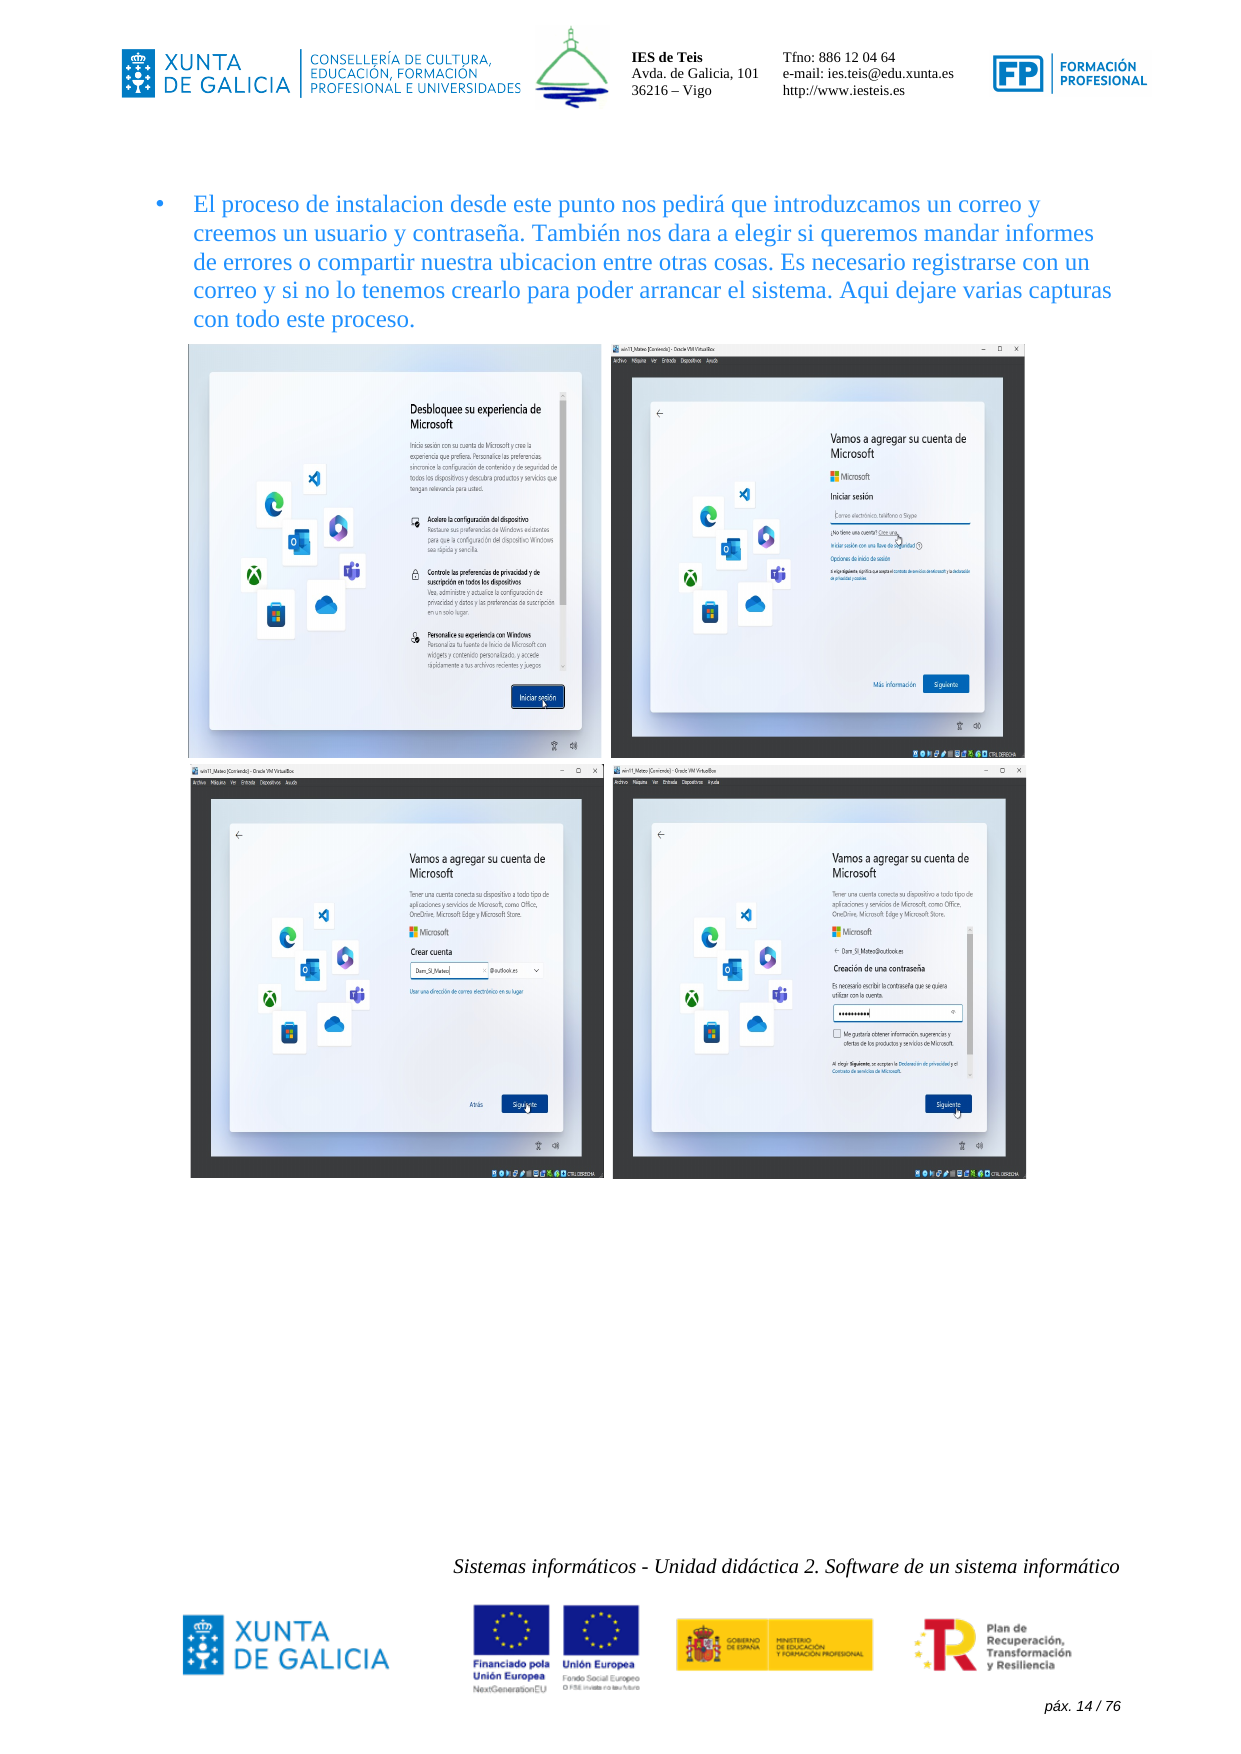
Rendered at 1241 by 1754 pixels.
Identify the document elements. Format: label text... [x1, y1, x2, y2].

list El proceso de instalacion desde este punto nos pedirá que introduzcamos un correo y creemos un usuario y contraseña. También nos dara a elegir si queremos mandar informes de errores o compartir nuestra ubicacion entre otras cosas. Es necesario registrarse con un correo y si no lo tenemos crearlo para poder arrancar el sistema. Aqui dejare varias capturas con todo este proceso. [156, 189, 1122, 333]
picture [989, 50, 1153, 97]
picture [534, 25, 611, 110]
picture [182, 1593, 1085, 1700]
picture [121, 49, 521, 98]
picture [190, 764, 604, 1178]
picture [611, 344, 1025, 758]
picture [612, 765, 1027, 1179]
picture [188, 344, 602, 758]
